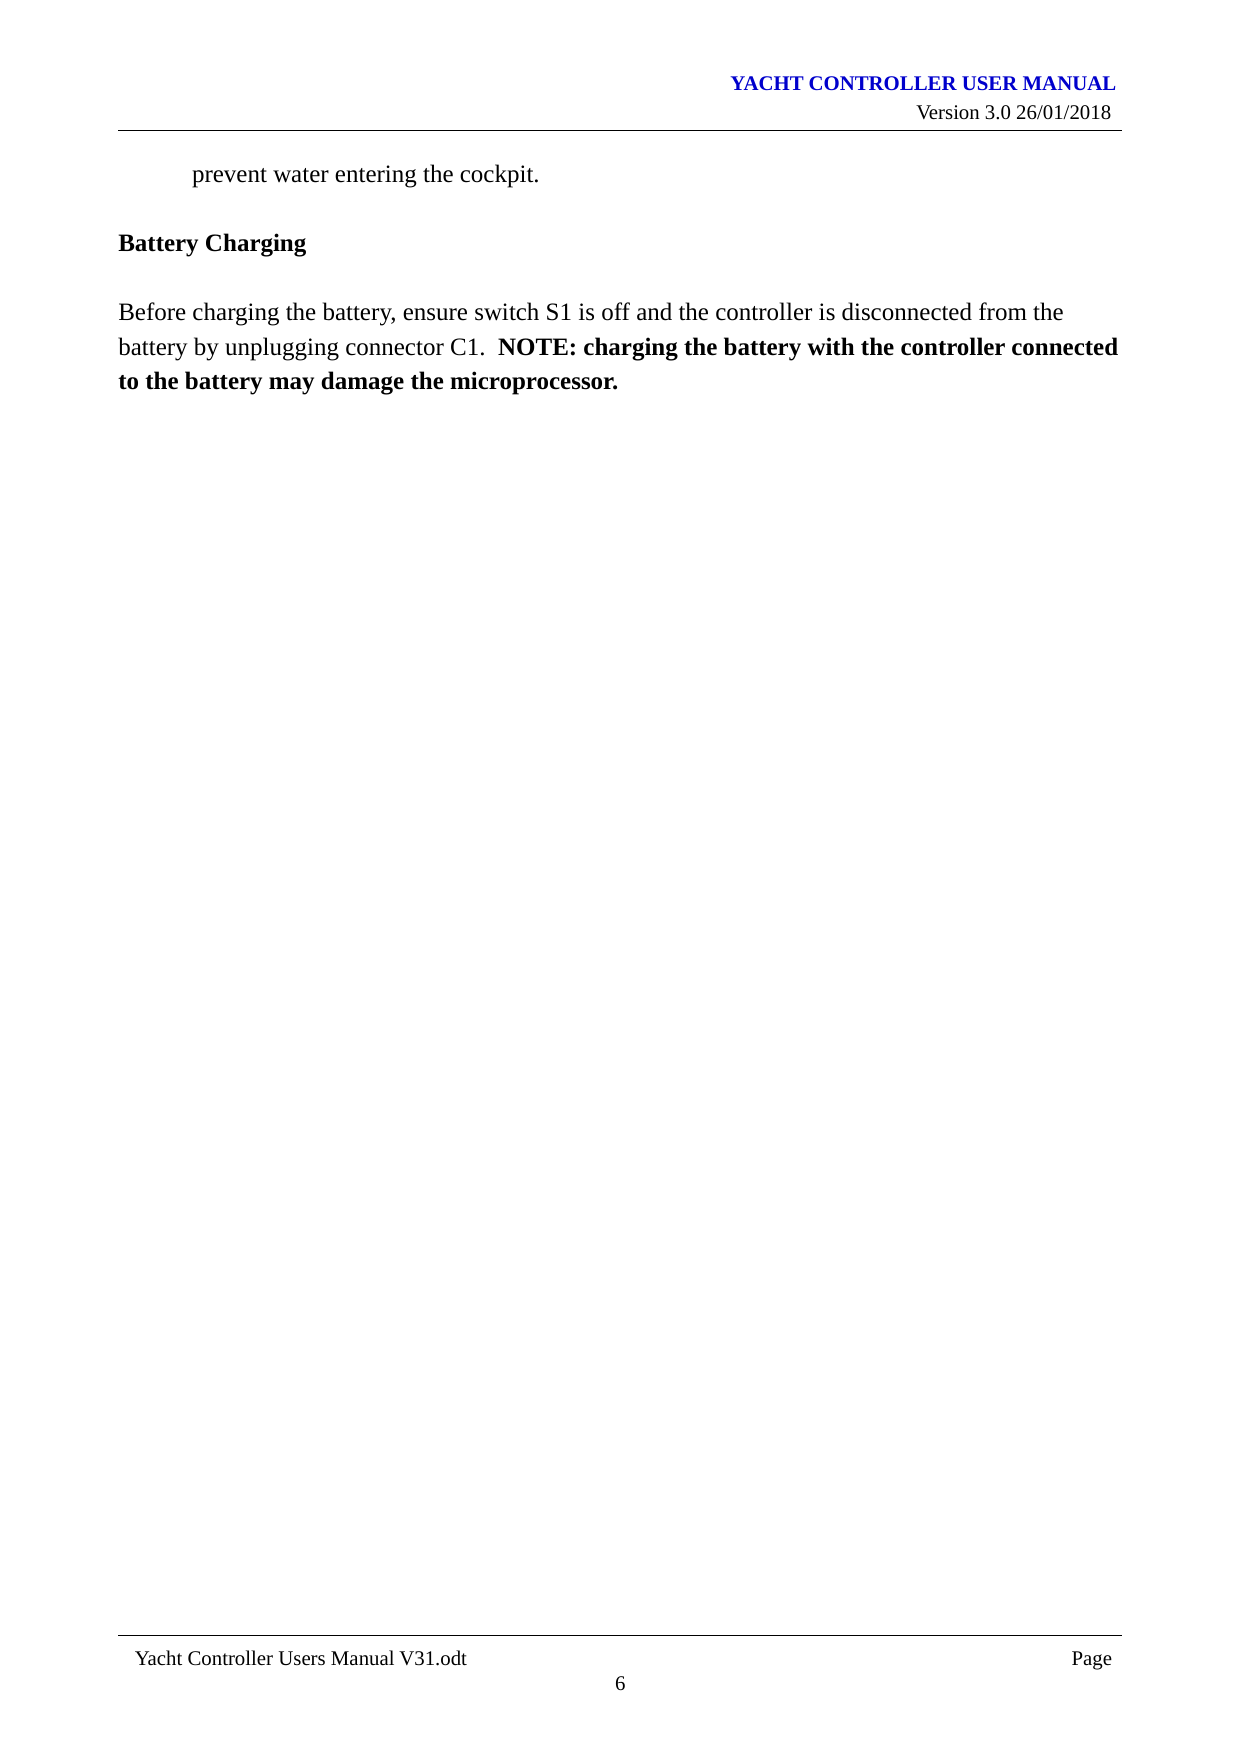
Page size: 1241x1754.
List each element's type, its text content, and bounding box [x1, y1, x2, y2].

text Battery Charging [118, 228, 1122, 257]
text Before charging the battery, ensure switch S1 is off and the controller is disconnected from the battery by unplugging connector C1. NOTE: charging the battery with the controller connected to the battery may damage the microprocessor. [118, 297, 1122, 395]
list prevent water entering the cockpit. [162, 159, 1122, 188]
